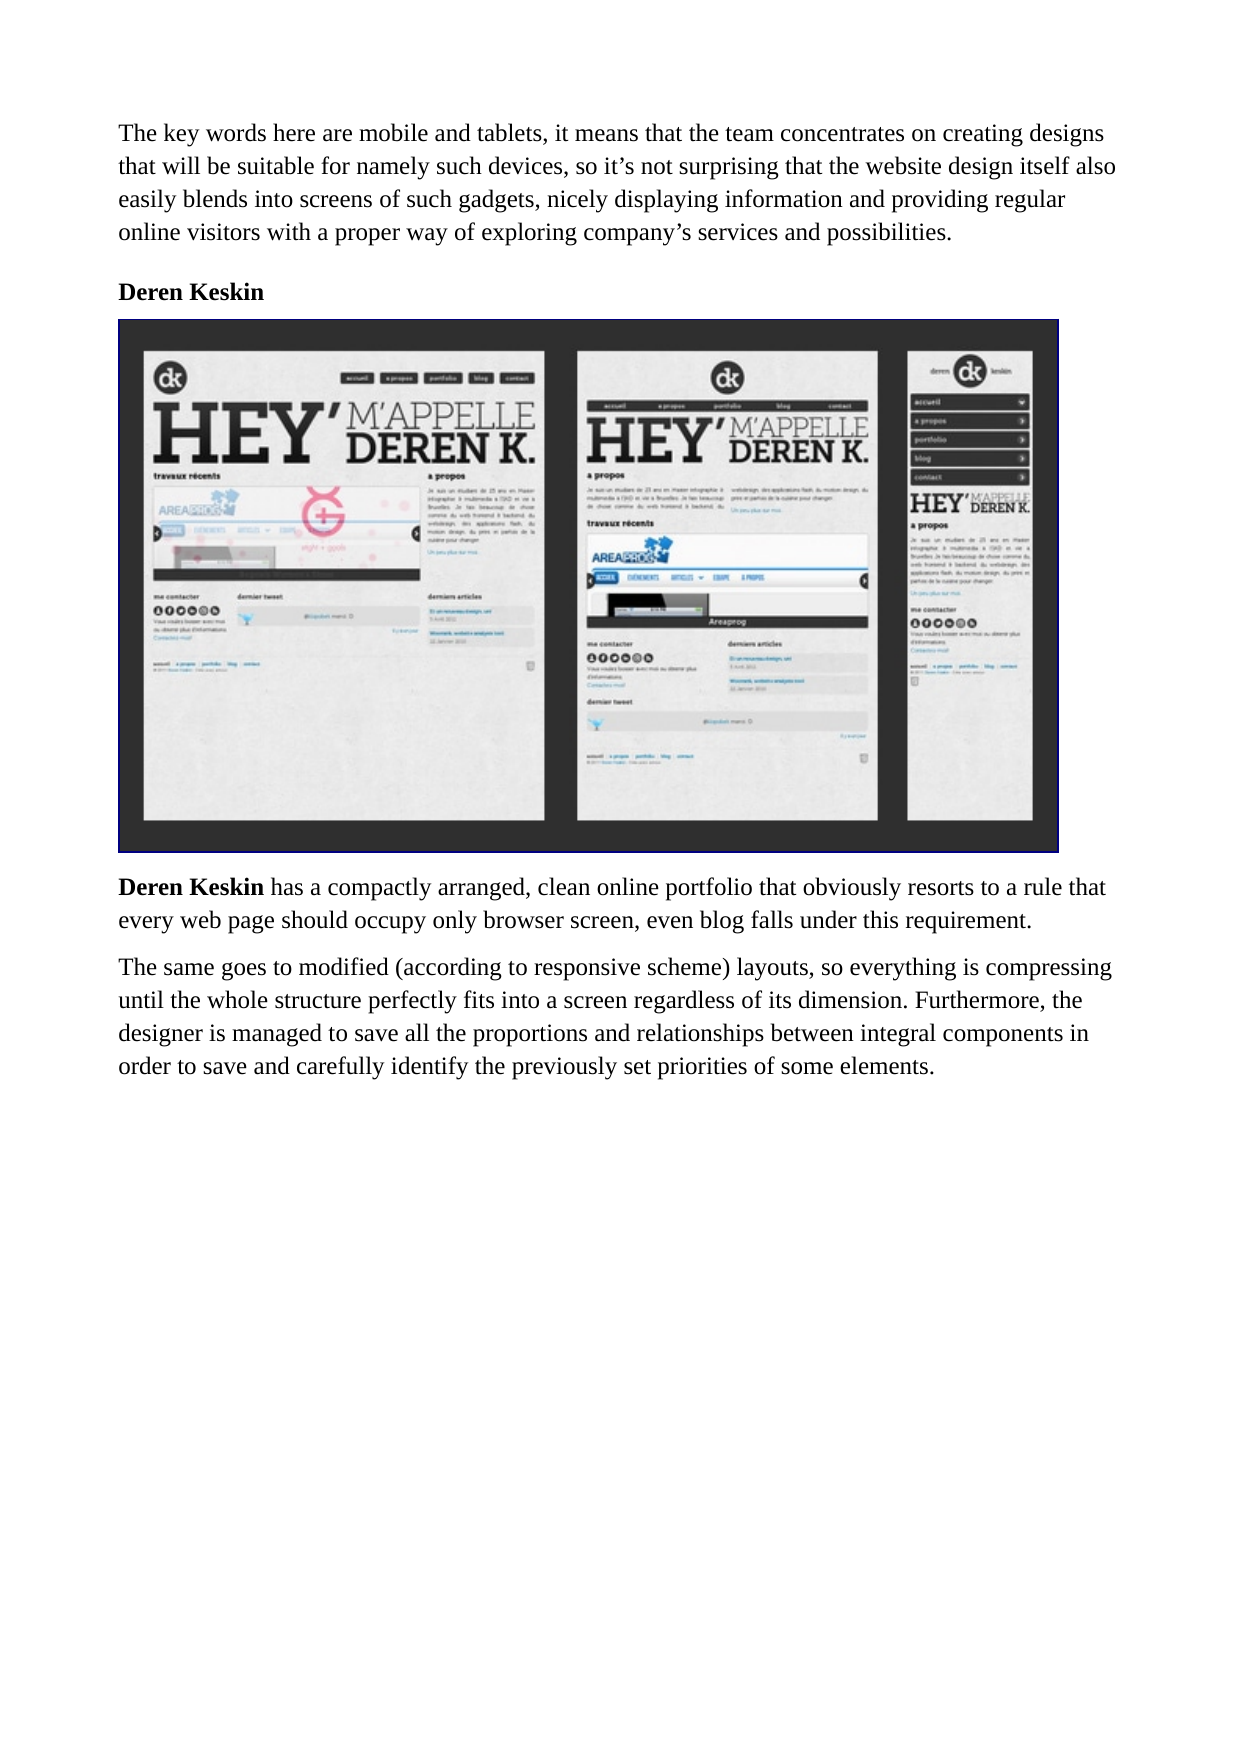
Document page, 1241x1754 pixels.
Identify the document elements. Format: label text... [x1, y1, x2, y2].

text Deren Keskin has a compactly arranged, clean online portfolio that obviously resorts to a rule that every web page should occupy only browser screen, even blog falls under this requirement. [118, 872, 1122, 933]
text The key words here are mobile and tablets, it means that the team concentrates on creating designs that will be suitable for namely such devices, so it’s not surprising that the website design itself also easily blends into screens of such gadgets, nicely displaying information and providing regular online visitors with a proper way of exploring company’s services and possibilities. [118, 118, 1122, 246]
picture [120, 320, 1057, 851]
subtitle Deren Keskin [118, 277, 1122, 306]
text The same goes to modified (according to responsive scheme) layouts, so everything is compressing until the whole structure perfectly fits into a screen regardless of its dimension. Furthermore, the designer is managed to save all the proportions and relationships between integral components in order to save and carefully identify the previously set priorities of some elements. [118, 952, 1122, 1080]
